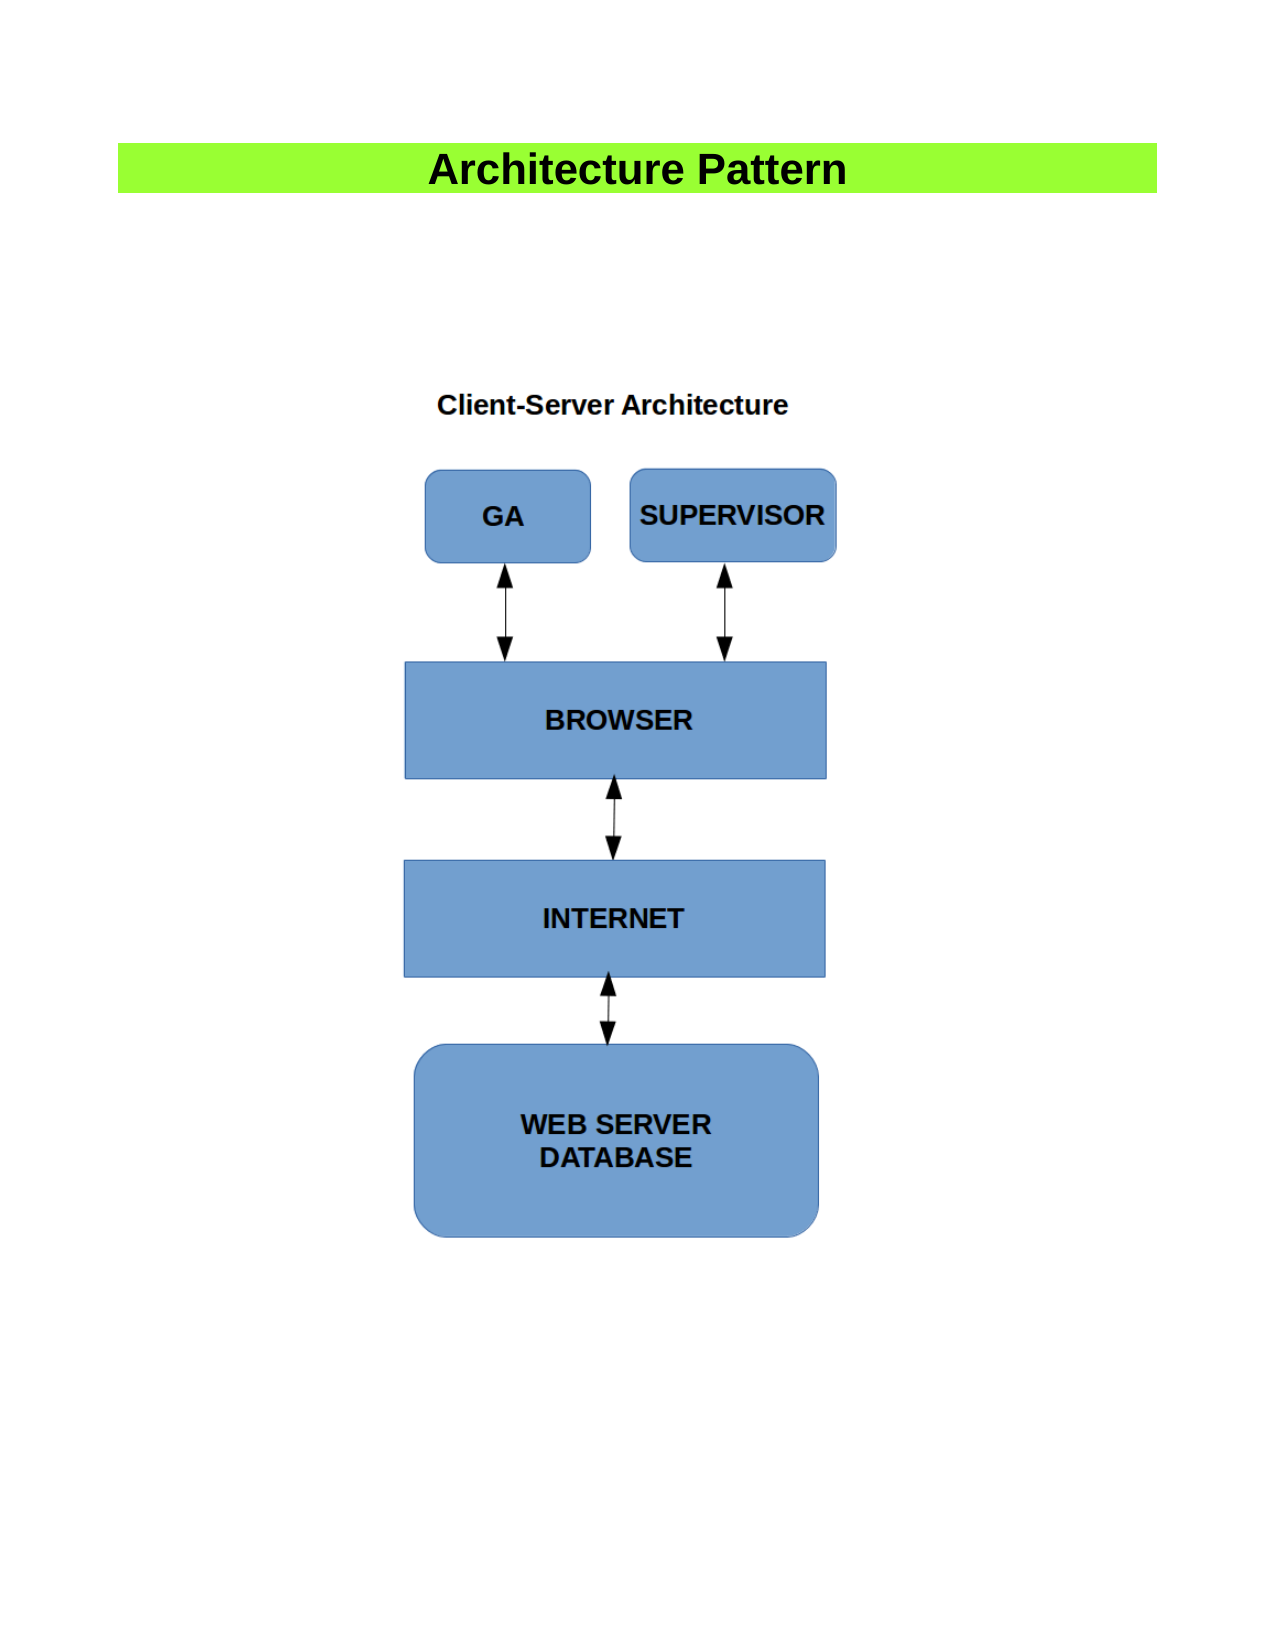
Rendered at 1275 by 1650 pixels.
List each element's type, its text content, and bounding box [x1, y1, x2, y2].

subtitle Architecture Pattern [118, 143, 1157, 193]
picture [112, 353, 1275, 1252]
